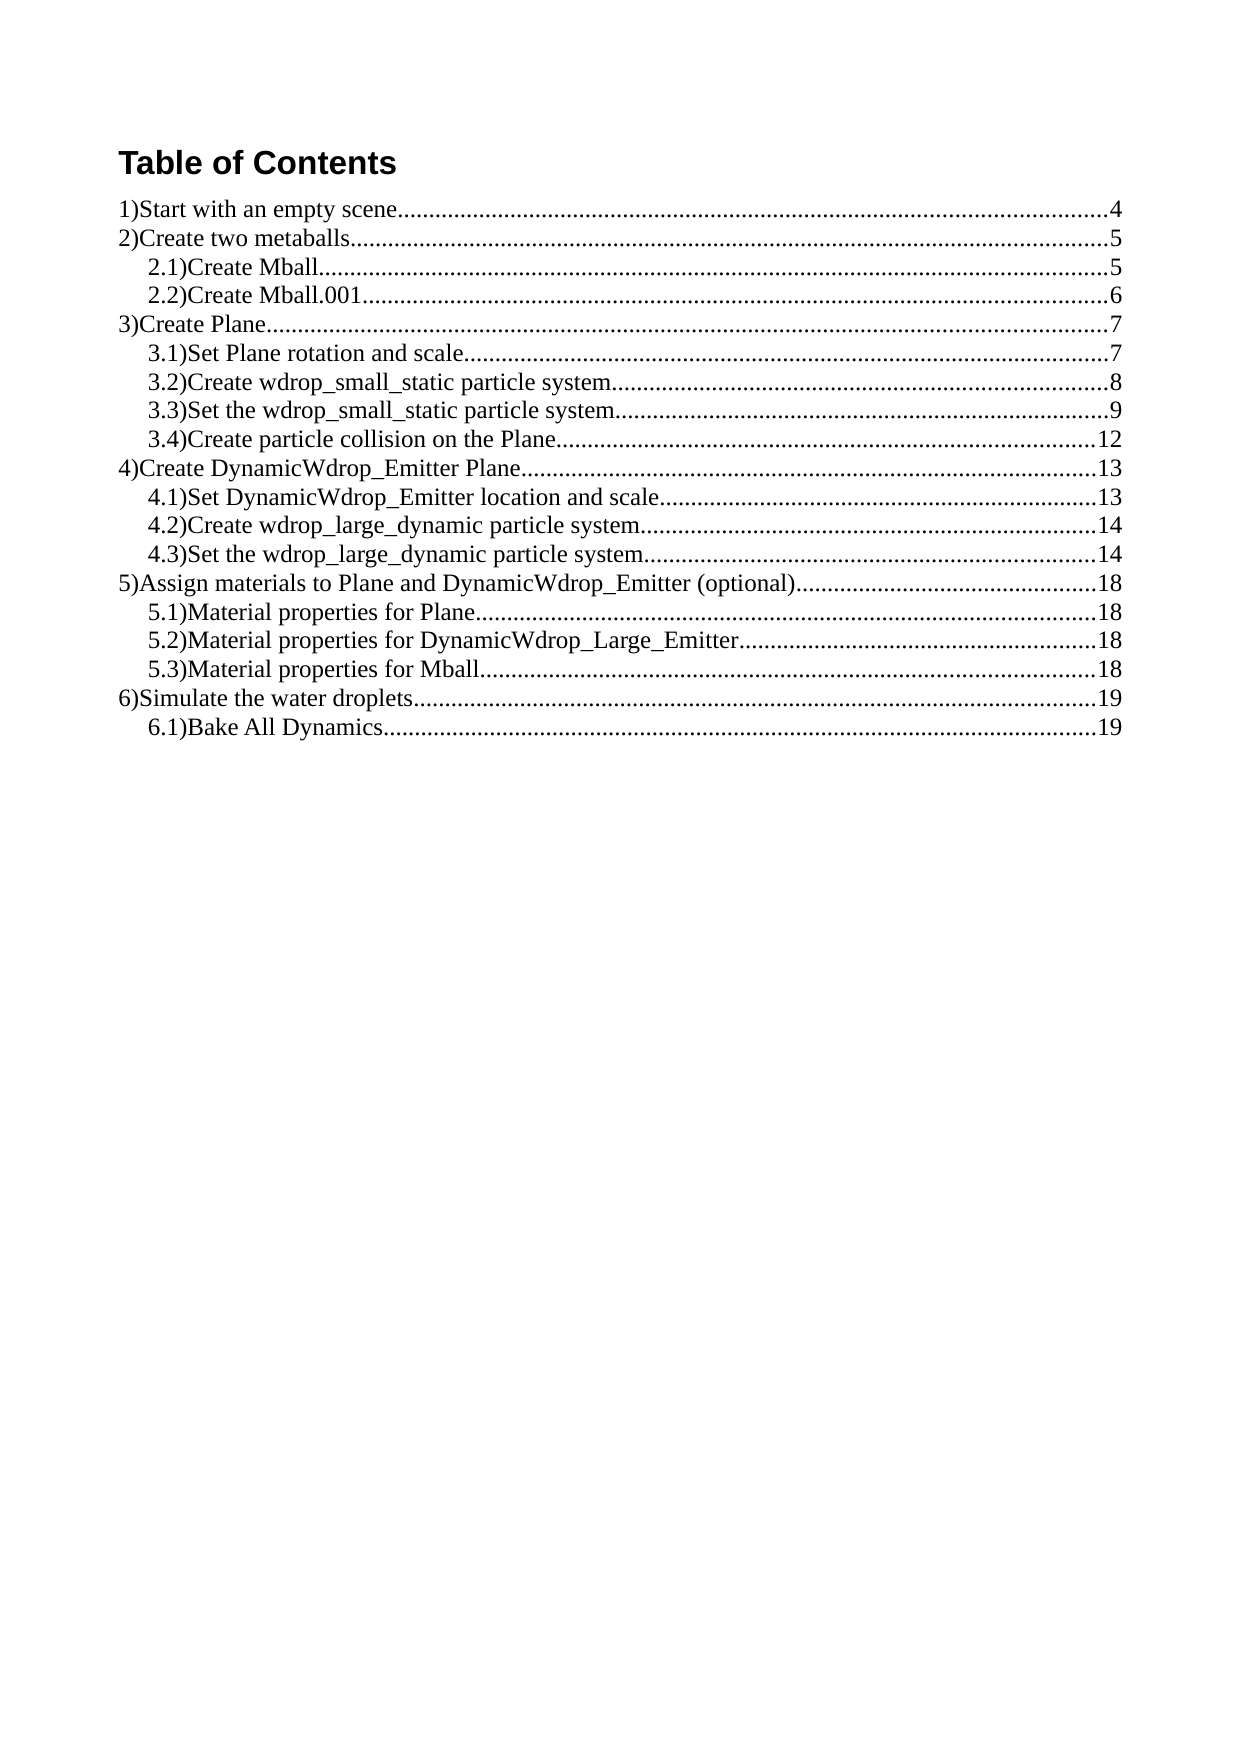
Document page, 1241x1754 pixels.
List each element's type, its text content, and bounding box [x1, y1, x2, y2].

text 4.2)Create wdrop_large_dynamic particle system 14 [148, 510, 1122, 539]
text 3.1)Set Plane rotation and scale 7 [148, 338, 1122, 367]
text 5.2)Material properties for DynamicWdrop_Large_Emitter 18 [148, 625, 1122, 654]
text 2.2)Create Mball.001 6 [148, 280, 1122, 309]
text 5.1)Material properties for Plane 18 [148, 597, 1122, 625]
text 2)Create two metaballs 5 [118, 223, 1122, 252]
text 6)Simulate the water droplets 19 [118, 683, 1122, 712]
text 3.2)Create wdrop_small_static particle system 8 [148, 367, 1122, 395]
text 5.3)Material properties for Mball 18 [148, 654, 1122, 683]
text 6.1)Bake All Dynamics 19 [148, 712, 1122, 740]
text 3)Create Plane 7 [118, 309, 1122, 338]
text 4)Create DynamicWdrop_Emitter Plane 13 [118, 453, 1122, 482]
text 5)Assign materials to Plane and DynamicWdrop_Emitter (optional) 18 [118, 568, 1122, 597]
text 4.1)Set DynamicWdrop_Emitter location and scale 13 [148, 482, 1122, 510]
subtitle Table of Contents [118, 143, 1122, 182]
text 2.1)Create Mball 5 [148, 252, 1122, 280]
text 4.3)Set the wdrop_large_dynamic particle system 14 [148, 539, 1122, 568]
text 3.4)Create particle collision on the Plane 12 [148, 424, 1122, 453]
text 1)Start with an empty scene 4 [118, 194, 1122, 223]
text 3.3)Set the wdrop_small_static particle system 9 [148, 395, 1122, 424]
